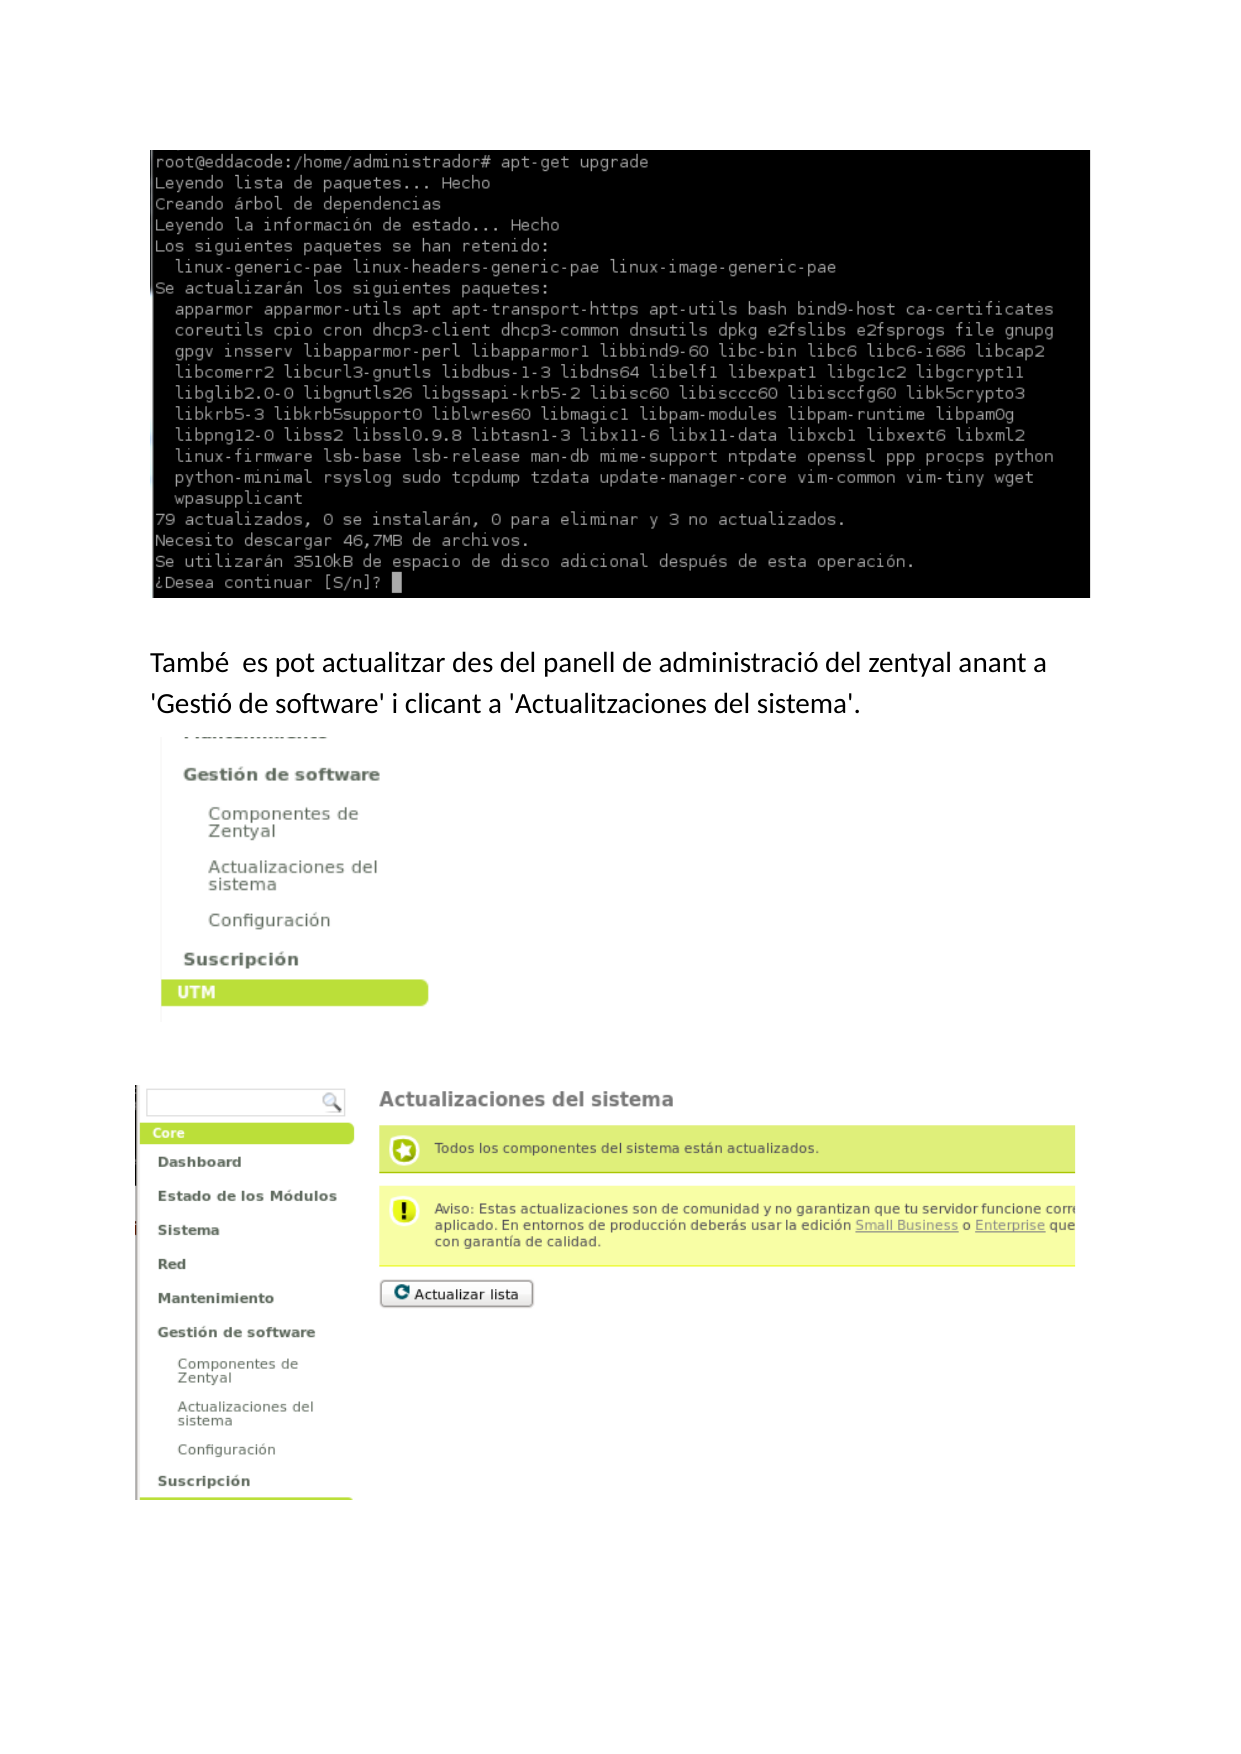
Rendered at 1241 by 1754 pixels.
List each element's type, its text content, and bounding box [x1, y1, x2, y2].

picture [135, 1085, 1076, 1500]
text 'Gestió de software' i clicant a 'Actualitzaciones del sistema'. [150, 685, 1090, 721]
picture [150, 150, 1091, 598]
picture [160, 737, 474, 1022]
text També es pot actualitzar des del panell de administració del zentyal anant a [150, 644, 1090, 680]
